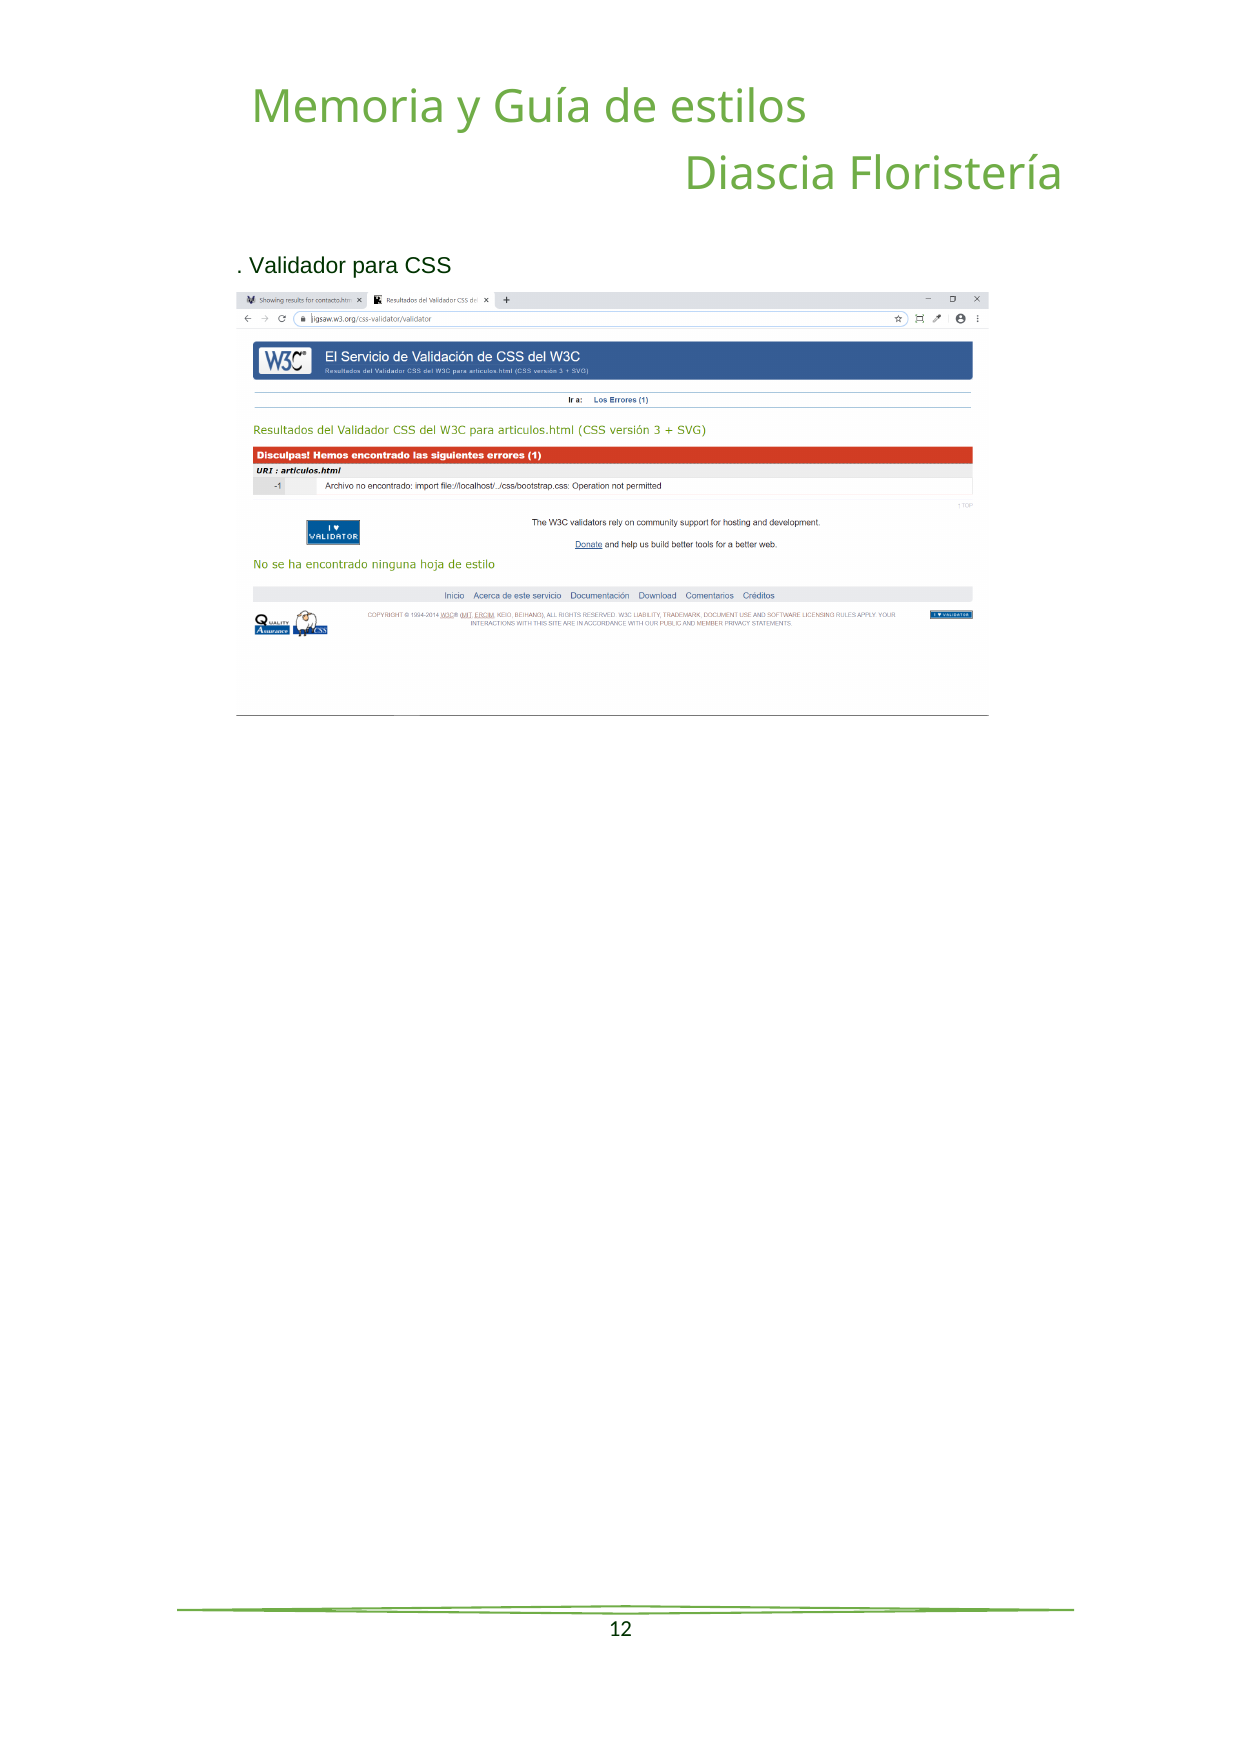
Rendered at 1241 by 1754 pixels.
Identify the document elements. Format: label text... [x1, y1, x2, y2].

text . Validador para CSS [236, 252, 1063, 715]
